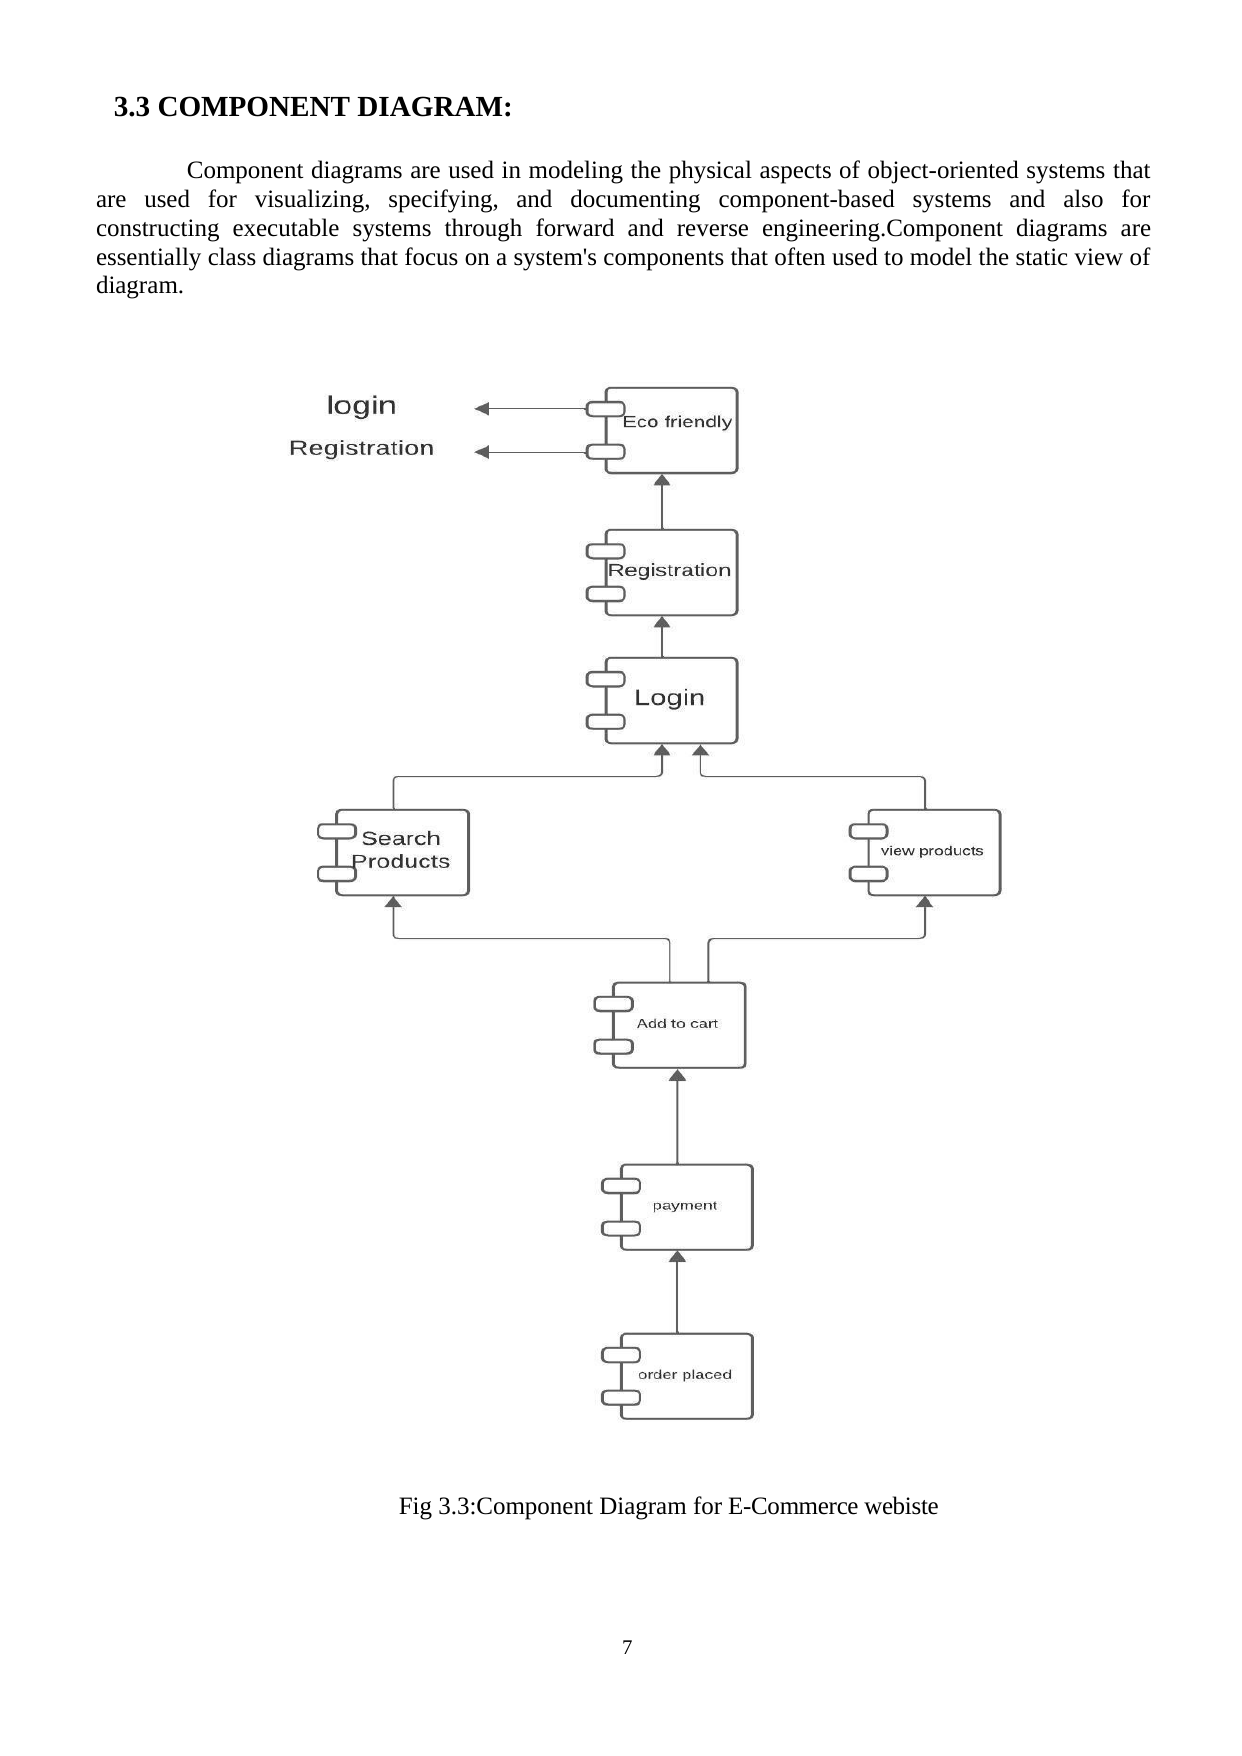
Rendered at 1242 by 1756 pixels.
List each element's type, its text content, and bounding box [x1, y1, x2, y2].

text Fig 3.3:Component Diagram for E-Commerce webiste [130, 1491, 1092, 1520]
text Component diagrams are used in modeling the physical aspects of object-oriented systems that are used for visualizing, specifying, and documenting component-based systems and also for constructing executable systems through forward and reverse engineering.Component diagrams are essentially class diagrams that focus on a system's components that often used to model the static view of diagram. [96, 155, 1152, 299]
subtitle 3.3 COMPONENT DIAGRAM: [106, 89, 1152, 122]
picture [211, 359, 1037, 1447]
